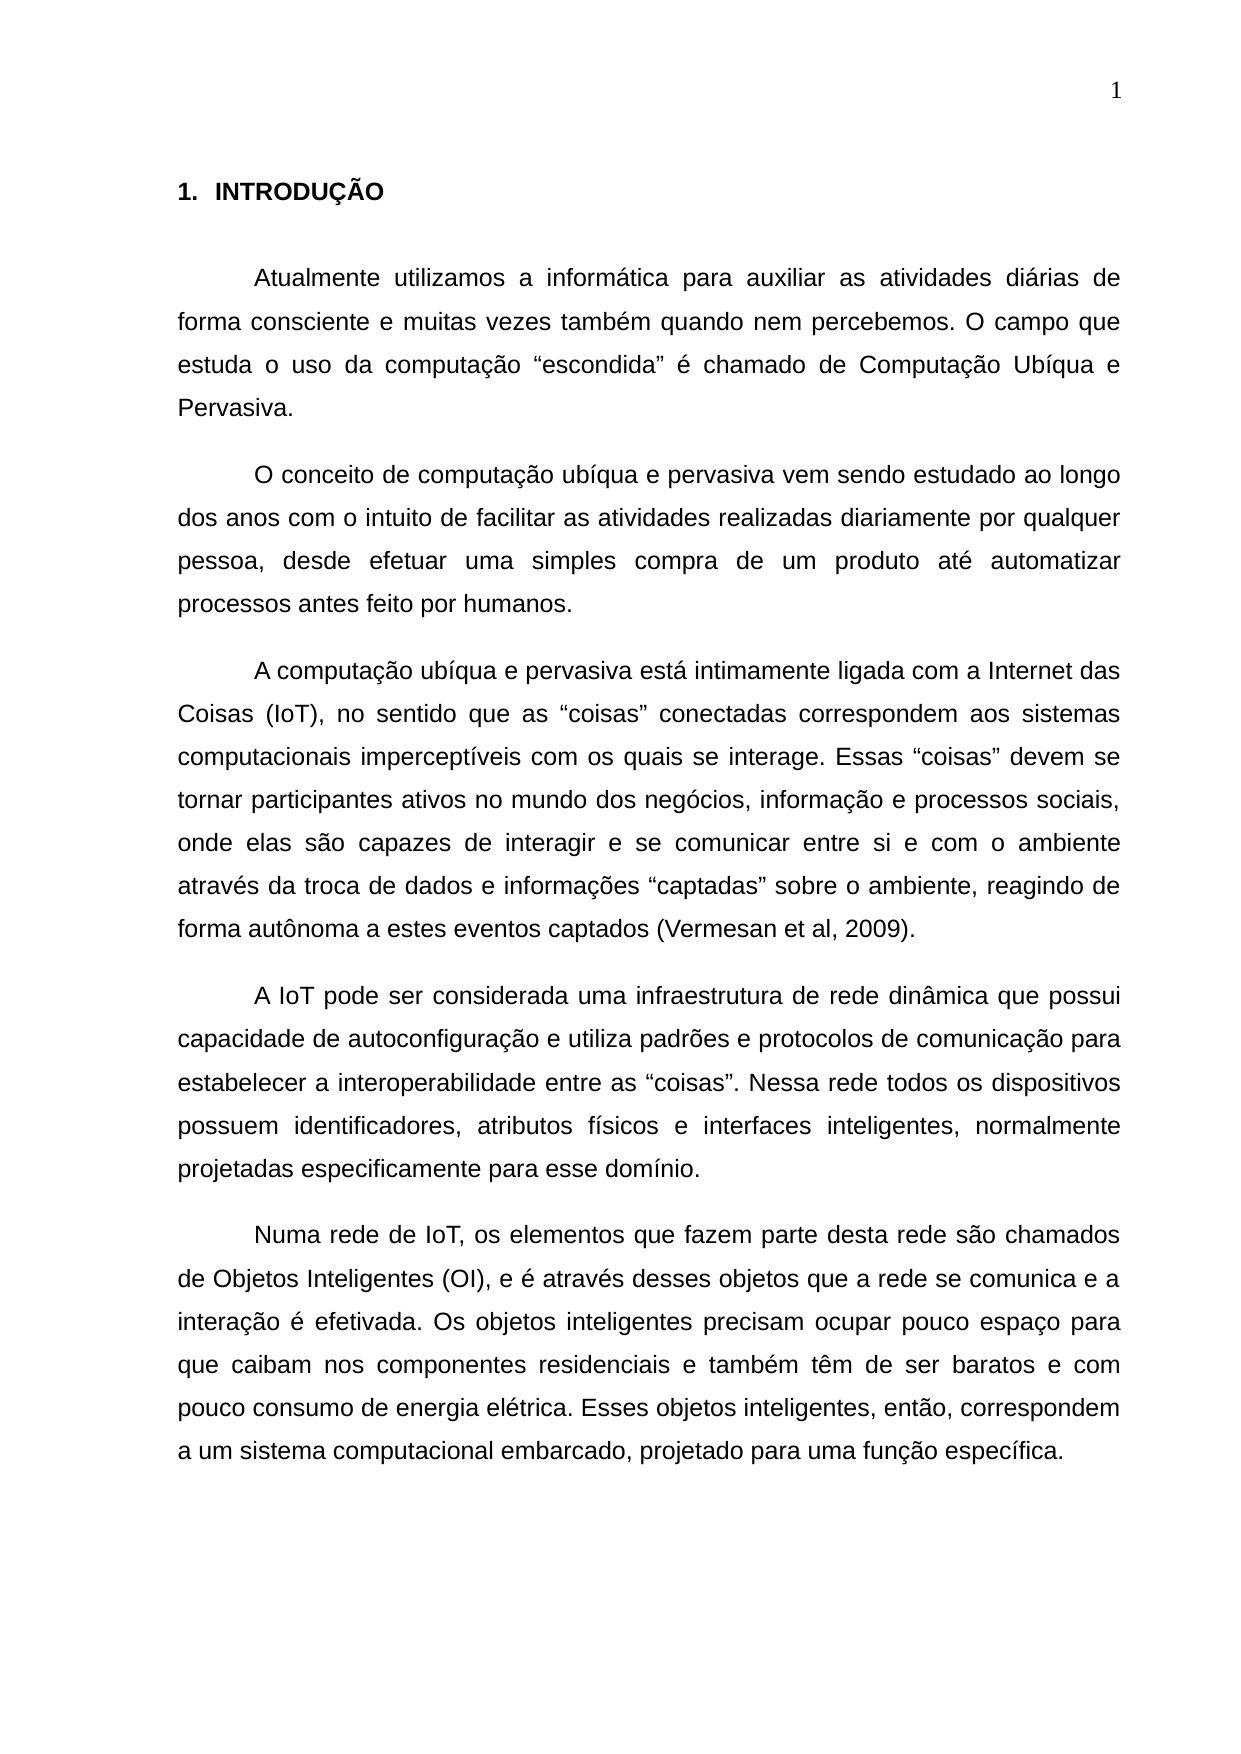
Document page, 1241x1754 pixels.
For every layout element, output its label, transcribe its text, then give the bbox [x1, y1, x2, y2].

text Atualmente utilizamos a informática para auxiliar as atividades diárias de forma consciente e muitas vezes também quando nem percebemos. O campo que estuda o uso da computação “escondida” é chamado de Computação Ubíqua e Pervasiva. [177, 263, 1122, 422]
text O conceito de computação ubíqua e pervasiva vem sendo estudado ao longo dos anos com o intuito de facilitar as atividades realizadas diariamente por qualquer pessoa, desde efetuar uma simples compra de um produto até automatizar processos antes feito por humanos. [177, 459, 1122, 618]
text A IoT pode ser considerada uma infraestrutura de rede dinâmica que possui capacidade de autoconfiguração e utiliza padrões e protocolos de comunicação para estabelecer a interoperabilidade entre as “coisas”. Nessa rede todos os dispositivos possuem identificadores, atributos físicos e interfaces inteligentes, normalmente projetadas especificamente para esse domínio. [177, 981, 1122, 1182]
list INTRODUÇÃO [177, 177, 1122, 206]
text A computação ubíqua e pervasiva está intimamente ligada com a Internet das Coisas (IoT), no sentido que as “coisas” conectadas correspondem aos sistemas computacionais imperceptíveis com os quais se interage. Essas “coisas” devem se tornar participantes ativos no mundo dos negócios, informação e processos sociais, onde elas são capazes de interagir e se comunicar entre si e com o ambiente através da troca de dados e informações “captadas” sobre o ambiente, reagindo de forma autônoma a estes eventos captados (Vermesan et al, 2009). [177, 656, 1122, 943]
text Numa rede de IoT, os elementos que fazem parte desta rede são chamados de Objetos Inteligentes (OI), e é através desses objetos que a rede se comunica e a interação é efetivada. Os objetos inteligentes precisam ocupar pouco espaço para que caibam nos componentes residenciais e também têm de ser baratos e com pouco consumo de energia elétrica. Esses objetos inteligentes, então, correspondem a um sistema computacional embarcado, projetado para uma função específica. [177, 1221, 1122, 1465]
